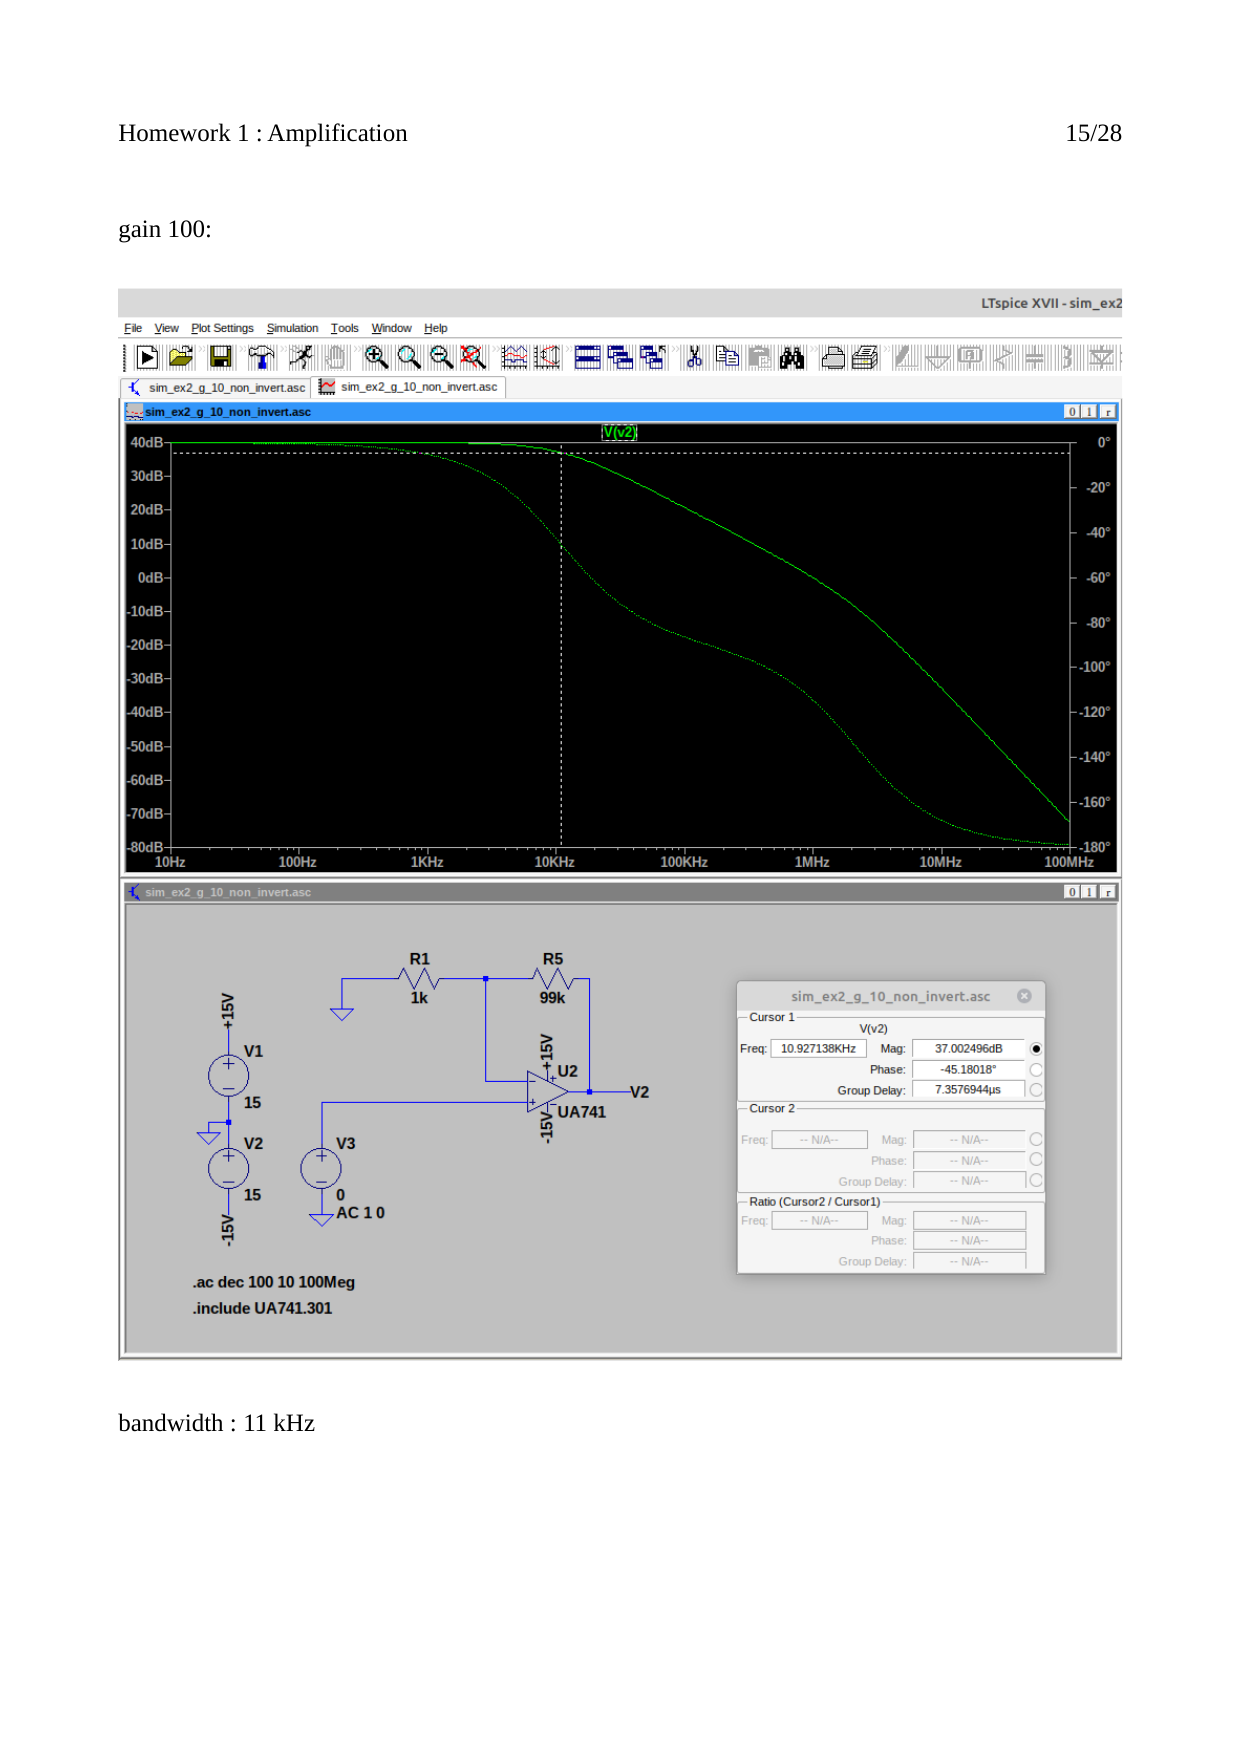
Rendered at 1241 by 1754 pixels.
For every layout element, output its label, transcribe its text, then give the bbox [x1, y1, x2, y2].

picture [118, 288, 1123, 1362]
text bandwidth : 11 kHz [118, 1408, 1122, 1436]
text gain 100: [118, 214, 1122, 242]
